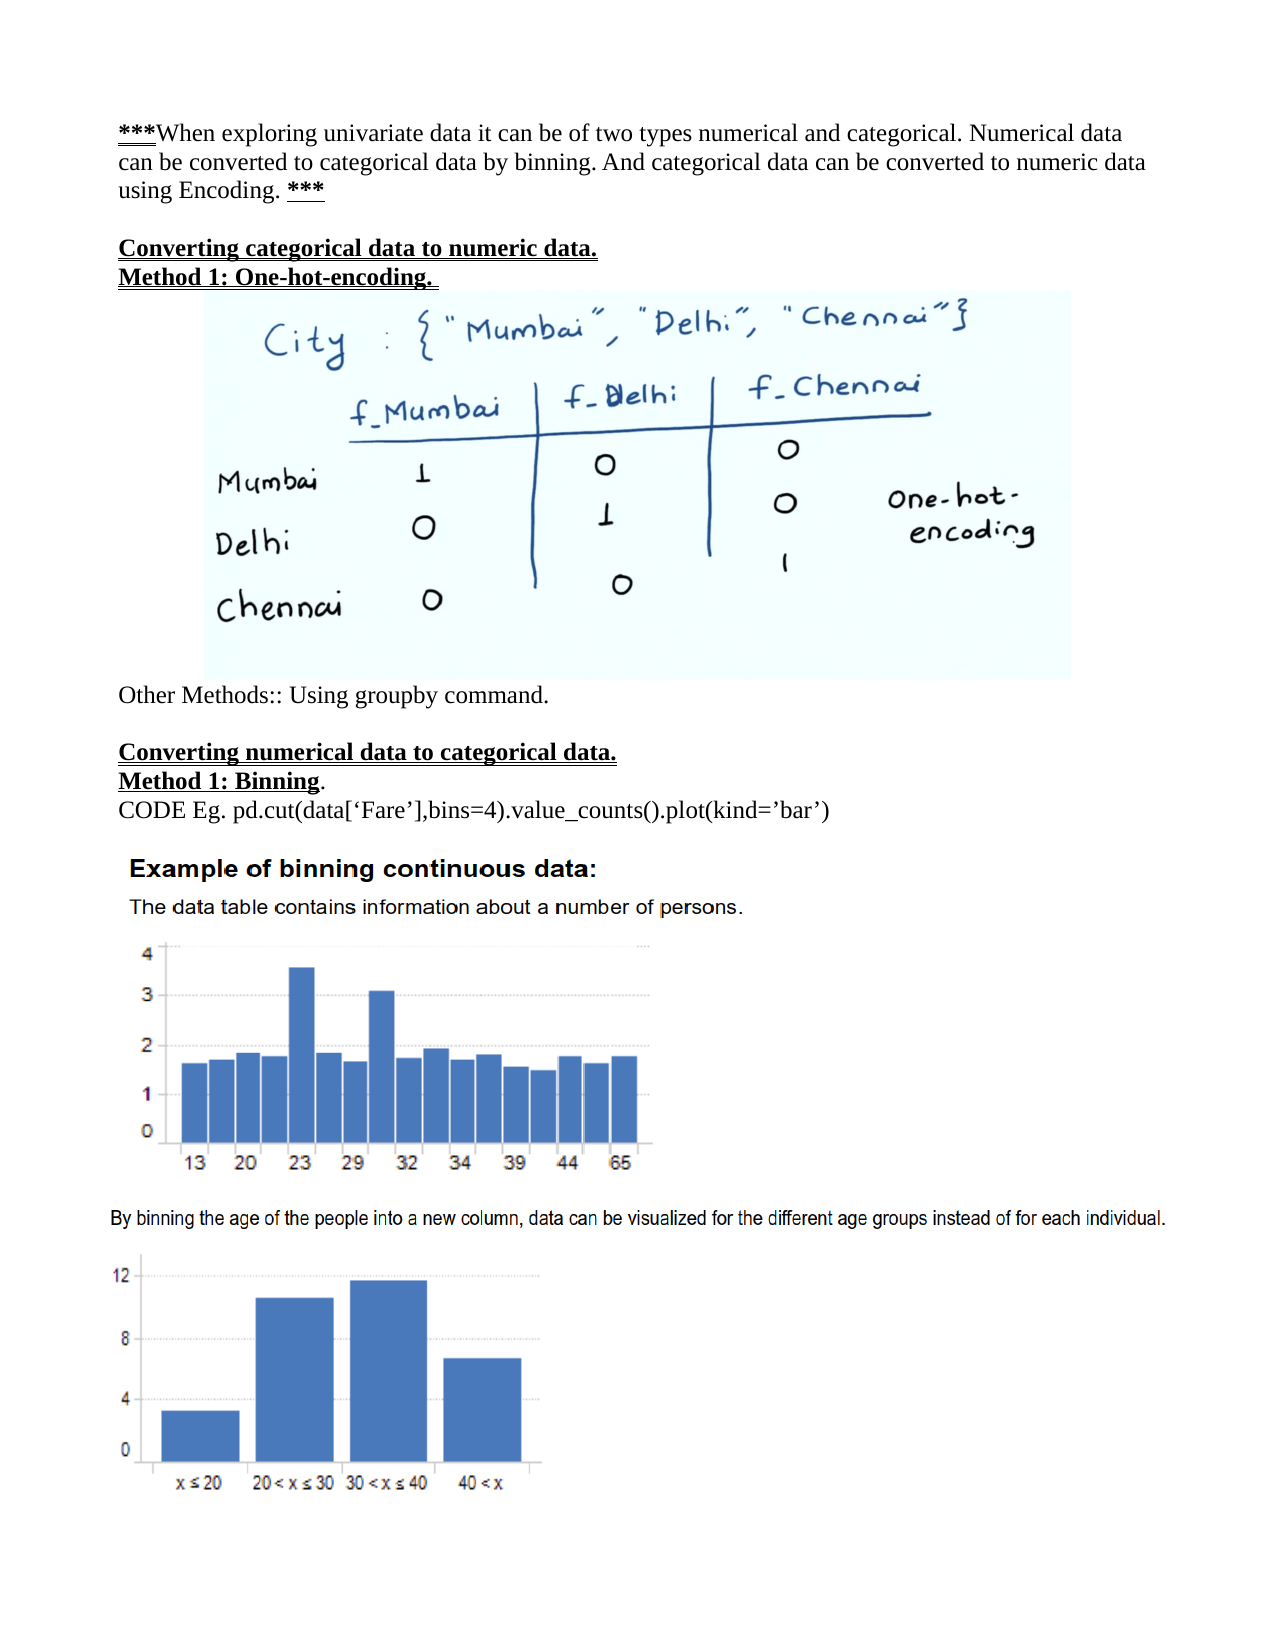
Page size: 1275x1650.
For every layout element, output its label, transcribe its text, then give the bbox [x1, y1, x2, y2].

text CODE Eg. pd.cut(data[‘Fare’],bins=4).value_counts().plot(kind=’bar’) [118, 795, 1157, 823]
picture [103, 1197, 1172, 1502]
text Converting categorical data to numeric data. [118, 233, 1157, 262]
text ***When exploring univariate data it can be of two types numerical and categorical. Numerical data can be converted to categorical data by binning. And categorical data can be converted to numeric data using Encoding. *** [118, 118, 1157, 204]
text Converting numerical data to categorical data. [118, 737, 1157, 766]
text Method 1: One-hot-encoding. [118, 262, 1157, 291]
text Other Methods:: Using groupby command. [118, 291, 1157, 708]
text Method 1: Binning. [118, 766, 1157, 795]
picture [123, 849, 764, 1180]
picture [203, 290, 1072, 680]
